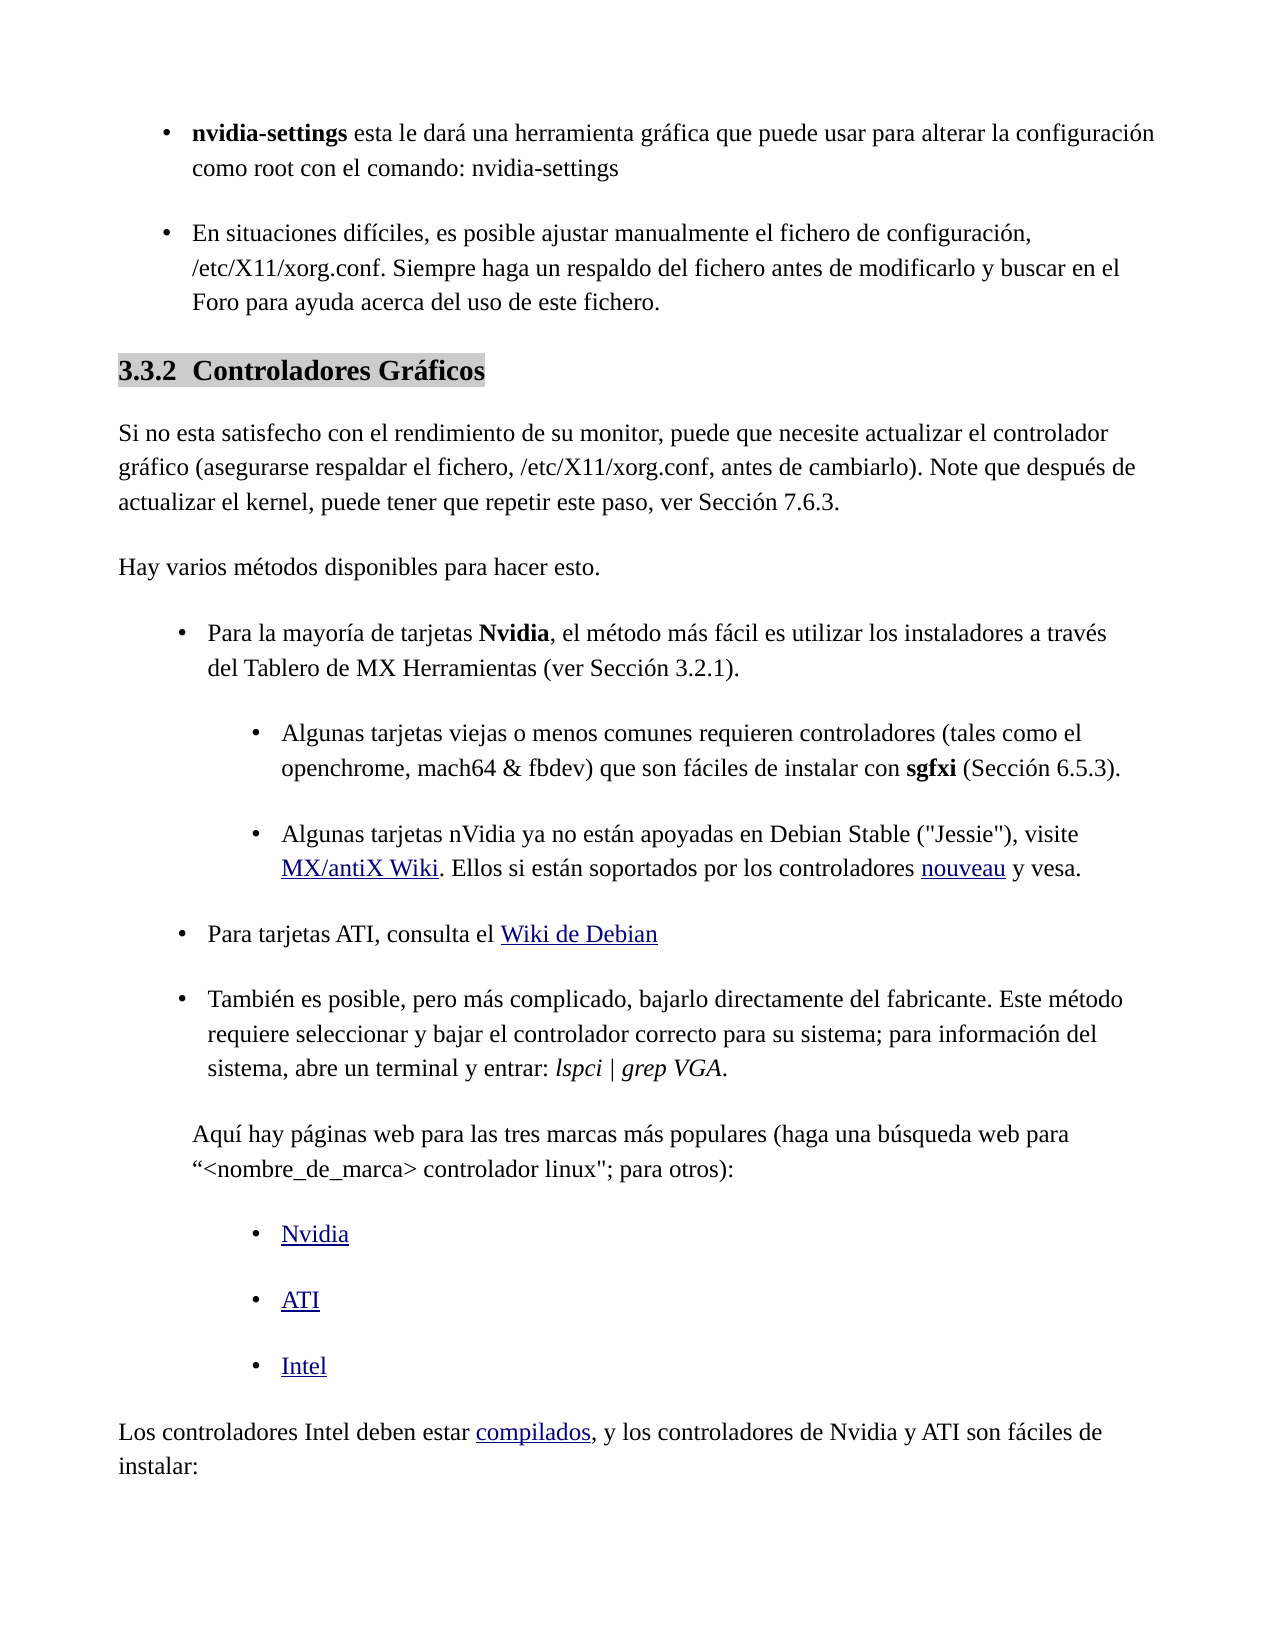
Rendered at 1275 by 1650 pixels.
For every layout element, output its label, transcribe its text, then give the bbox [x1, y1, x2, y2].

list ATI [252, 1285, 1141, 1314]
list También es posible, pero más complicado, bajarlo directamente del fabricante. Este método requiere seleccionar y bajar el controlador correcto para su sistema; para información del sistema, abre un terminal y entrar: lspci | grep VGA. [178, 984, 1141, 1082]
text Si no esta satisfecho con el rendimiento de su monitor, puede que necesite actualizar el controlador gráfico (asegurarse respaldar el fichero, /etc/X11/xorg.conf, antes de cambiarlo). Note que después de actualizar el kernel, puede tener que repetir este paso, ver Sección 7.6.3. [118, 418, 1157, 516]
list Algunas tarjetas viejas o menos comunes requieren controladores (tales como el openchrome, mach64 & fbdev) que son fáciles de instalar con sgfxi (Sección 6.5.3). [252, 718, 1141, 782]
list Nvidia [252, 1219, 1141, 1248]
text Hay varios métodos disponibles para hacer esto. [118, 552, 1157, 581]
list Intel [252, 1351, 1141, 1380]
text Los controladores Intel deben estar compilados, y los controladores de Nvidia y ATI son fáciles de instalar: [118, 1417, 1157, 1480]
list nvidia-settings esta le dará una herramienta gráfica que puede usar para alterar la configuración como root con el comando: nvidia-settings [162, 118, 1157, 181]
subtitle 3.3.2 Controladores Gráficos [485, 353, 1157, 387]
list Para tarjetas ATI, consulta el Wiki de Debian [178, 919, 1141, 948]
list Aquí hay páginas web para las tres marcas más populares (haga una búsqueda web para “<nombre_de_marca> controlador linux"; para otros): [162, 1119, 1157, 1182]
list En situaciones difíciles, es posible ajustar manualmente el fichero de configuración, /etc/X11/xorg.conf. Siempre haga un respaldo del fichero antes de modificarlo y buscar en el Foro para ayuda acerca del uso de este fichero. [162, 218, 1157, 316]
list Algunas tarjetas nVidia ya no están apoyadas en Debian Stable ("Jessie"), visite MX/antiX Wiki. Ellos si están soportados por los controladores nouveau y vesa. [252, 819, 1141, 882]
list Para la mayoría de tarjetas Nvidia, el método más fácil es utilizar los instaladores a través del Tablero de MX Herramientas (ver Sección 3.2.1). [178, 618, 1141, 681]
